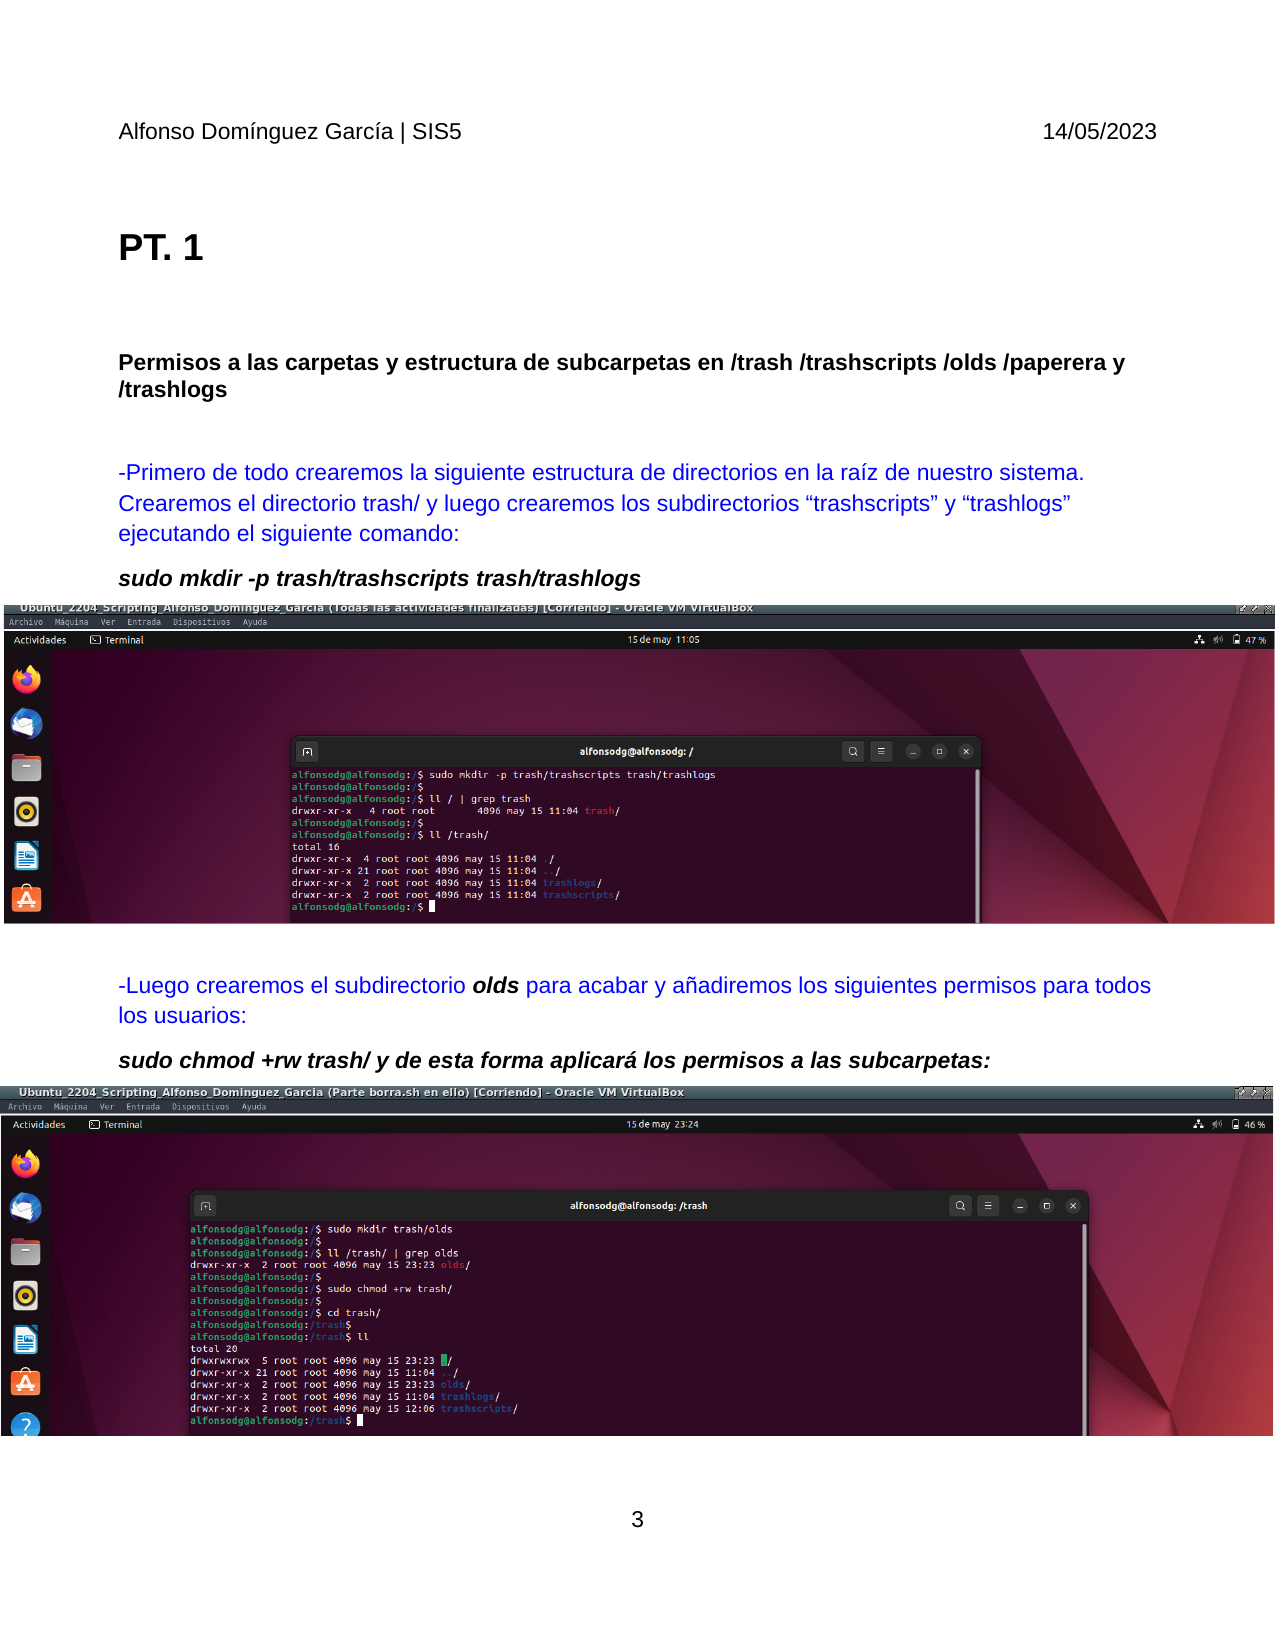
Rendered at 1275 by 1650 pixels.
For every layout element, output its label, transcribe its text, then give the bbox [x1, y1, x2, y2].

subtitle PT. 1 [118, 225, 1157, 268]
text -Primero de todo crearemos la siguiente estructura de directorios en la raíz de nuestro sistema. Crearemos el directorio trash/ y luego crearemos los subdirectorios “trashscripts” y “trashlogs” ejecutando el siguiente comando: [118, 459, 1157, 546]
text -Luego crearemos el subdirectorio olds para acabar y añadiremos los siguientes permisos para todos los usuarios: [118, 972, 1157, 1028]
subtitle Permisos a las carpetas y estructura de subcarpetas en /trash /trashscripts /olds /paperera y /trashlogs [118, 349, 1157, 402]
picture [0, 1086, 1274, 1436]
picture [3, 605, 1275, 924]
text sudo mkdir -p trash/trashscripts trash/trashlogs [118, 564, 1157, 591]
text sudo chmod +rw trash/ y de esta forma aplicará los permisos a las subcarpetas: [118, 1047, 1157, 1073]
